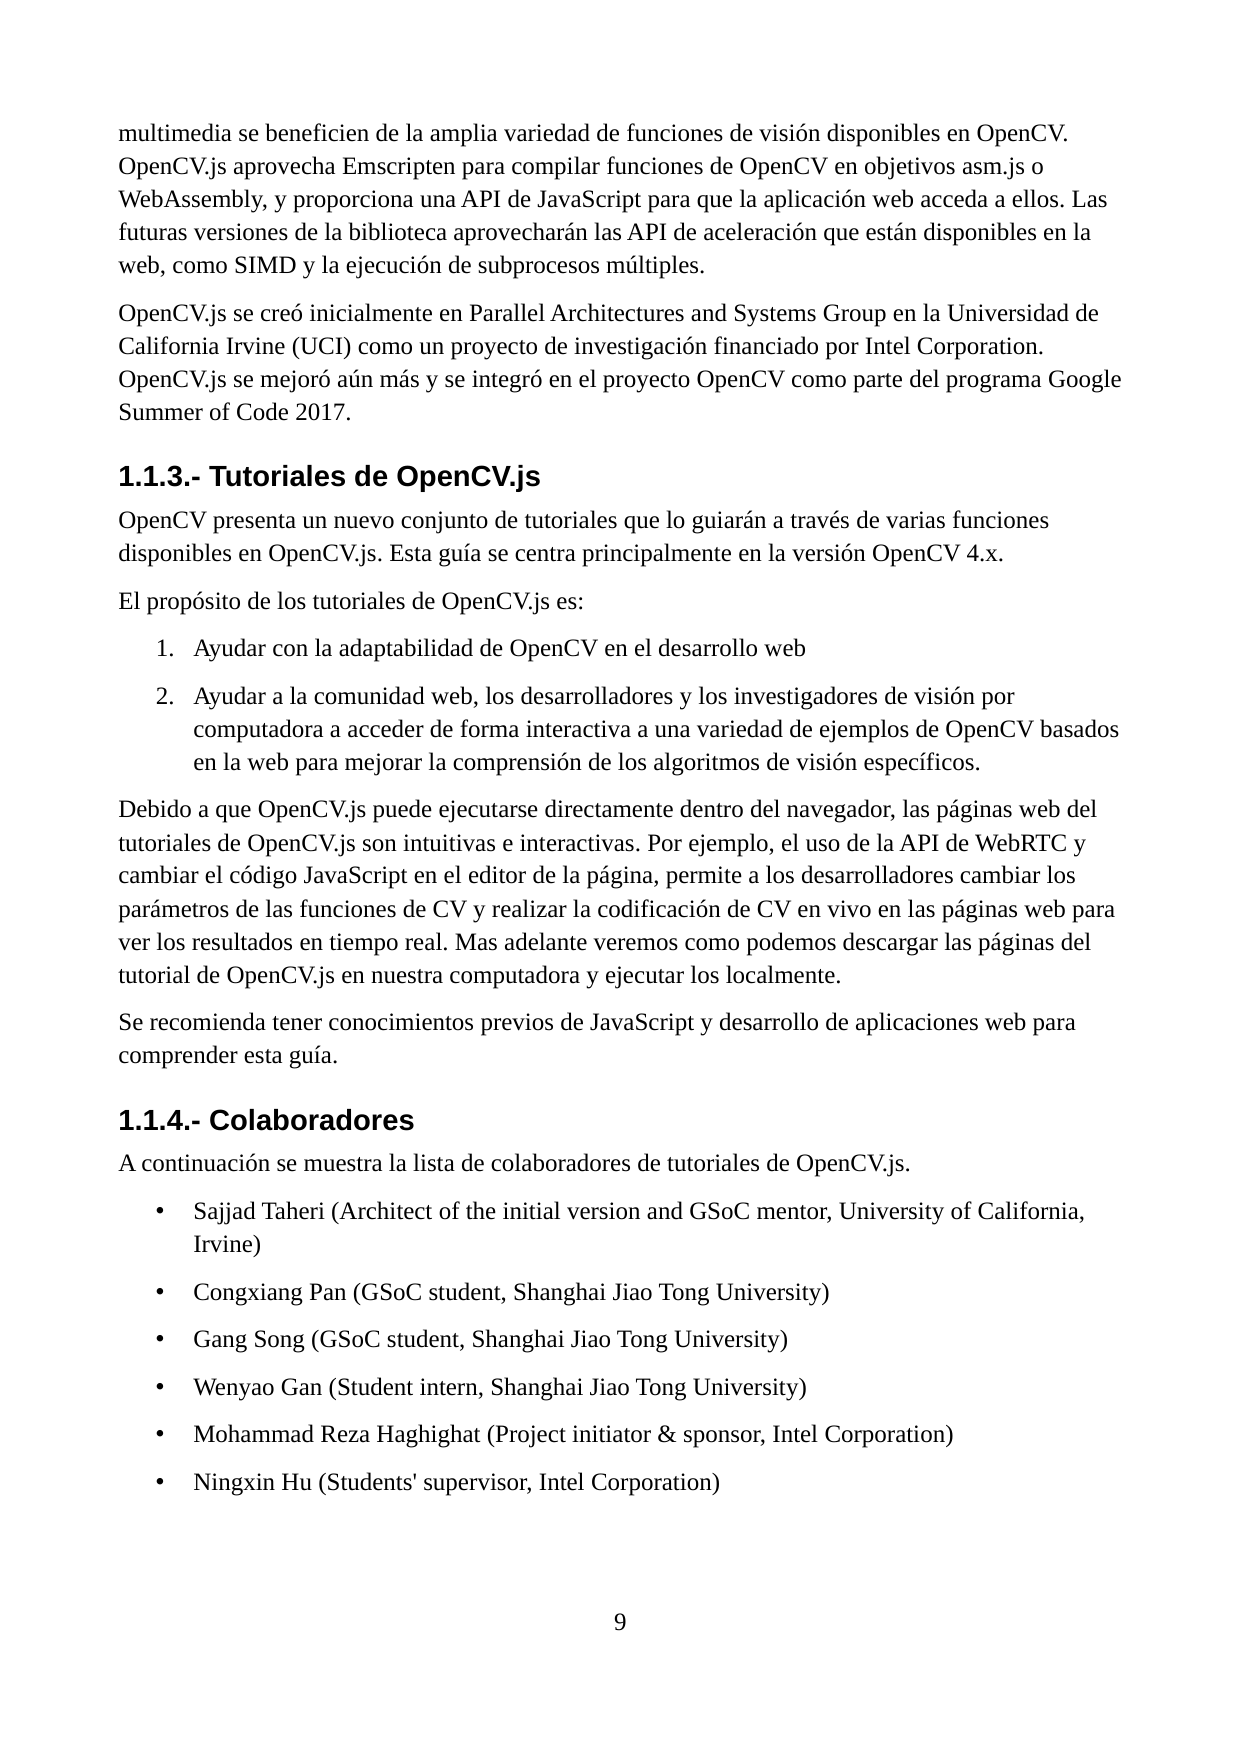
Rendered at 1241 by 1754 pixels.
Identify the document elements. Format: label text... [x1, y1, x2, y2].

subtitle Tutoriales de OpenCV.js [118, 459, 1122, 493]
text Debido a que OpenCV.js puede ejecutarse directamente dentro del navegador, las páginas web del tutoriales de OpenCV.js son intuitivas e interactivas. Por ejemplo, el uso de la API de WebRTC y cambiar el código JavaScript en el editor de la página, permite a los desarrolladores cambiar los parámetros de las funciones de CV y realizar la codificación de CV en vivo en las páginas web para ver los resultados en tiempo real. Mas adelante veremos como podemos descargar las páginas del tutorial de OpenCV.js en nuestra computadora y ejecutar los localmente. [118, 794, 1122, 988]
text multimedia se beneficien de la amplia variedad de funciones de visión disponibles en OpenCV. OpenCV.js aprovecha Emscripten para compilar funciones de OpenCV en objetivos asm.js o WebAssembly, y proporciona una API de JavaScript para que la aplicación web acceda a ellos. Las futuras versiones de la biblioteca aprovecharán las API de aceleración que están disponibles en la web, como SIMD y la ejecución de subprocesos múltiples. [118, 118, 1122, 279]
text El propósito de los tutoriales de OpenCV.js es: [118, 586, 1122, 614]
list Ayudar a la comunidad web, los desarrolladores y los investigadores de visión por computadora a acceder de forma interactiva a una variedad de ejemplos de OpenCV basados en la web para mejorar la comprensión de los algoritmos de visión específicos. [156, 681, 1122, 776]
list Mohammad Reza Haghighat (Project initiator & sponsor, Intel Corporation) [156, 1419, 1122, 1448]
list Sajjad Taheri (Architect of the initial version and GSoC mentor, University of California, Irvine) [156, 1196, 1122, 1258]
text A continuación se muestra la lista de colaboradores de tutoriales de OpenCV.js. [118, 1148, 1122, 1177]
text Se recomienda tener conocimientos previos de JavaScript y desarrollo de aplicaciones web para comprender esta guía. [118, 1007, 1122, 1069]
list Ayudar con la adaptabilidad de OpenCV en el desarrollo web [156, 633, 1122, 662]
list Wenyao Gan (Student intern, Shanghai Jiao Tong University) [156, 1372, 1122, 1401]
list Congxiang Pan (GSoC student, Shanghai Jiao Tong University) [156, 1277, 1122, 1306]
subtitle Colaboradores [118, 1102, 1122, 1136]
list Gang Song (GSoC student, Shanghai Jiao Tong University) [156, 1324, 1122, 1353]
text OpenCV presenta un nuevo conjunto de tutoriales que lo guiarán a través de varias funciones disponibles en OpenCV.js. Esta guía se centra principalmente en la versión OpenCV 4.x. [118, 505, 1122, 567]
list Ningxin Hu (Students' supervisor, Intel Corporation) [156, 1467, 1122, 1496]
text OpenCV.js se creó inicialmente en Parallel Architectures and Systems Group en la Universidad de California Irvine (UCI) como un proyecto de investigación financiado por Intel Corporation. OpenCV.js se mejoró aún más y se integró en el proyecto OpenCV como parte del programa Google Summer of Code 2017. [118, 298, 1122, 426]
